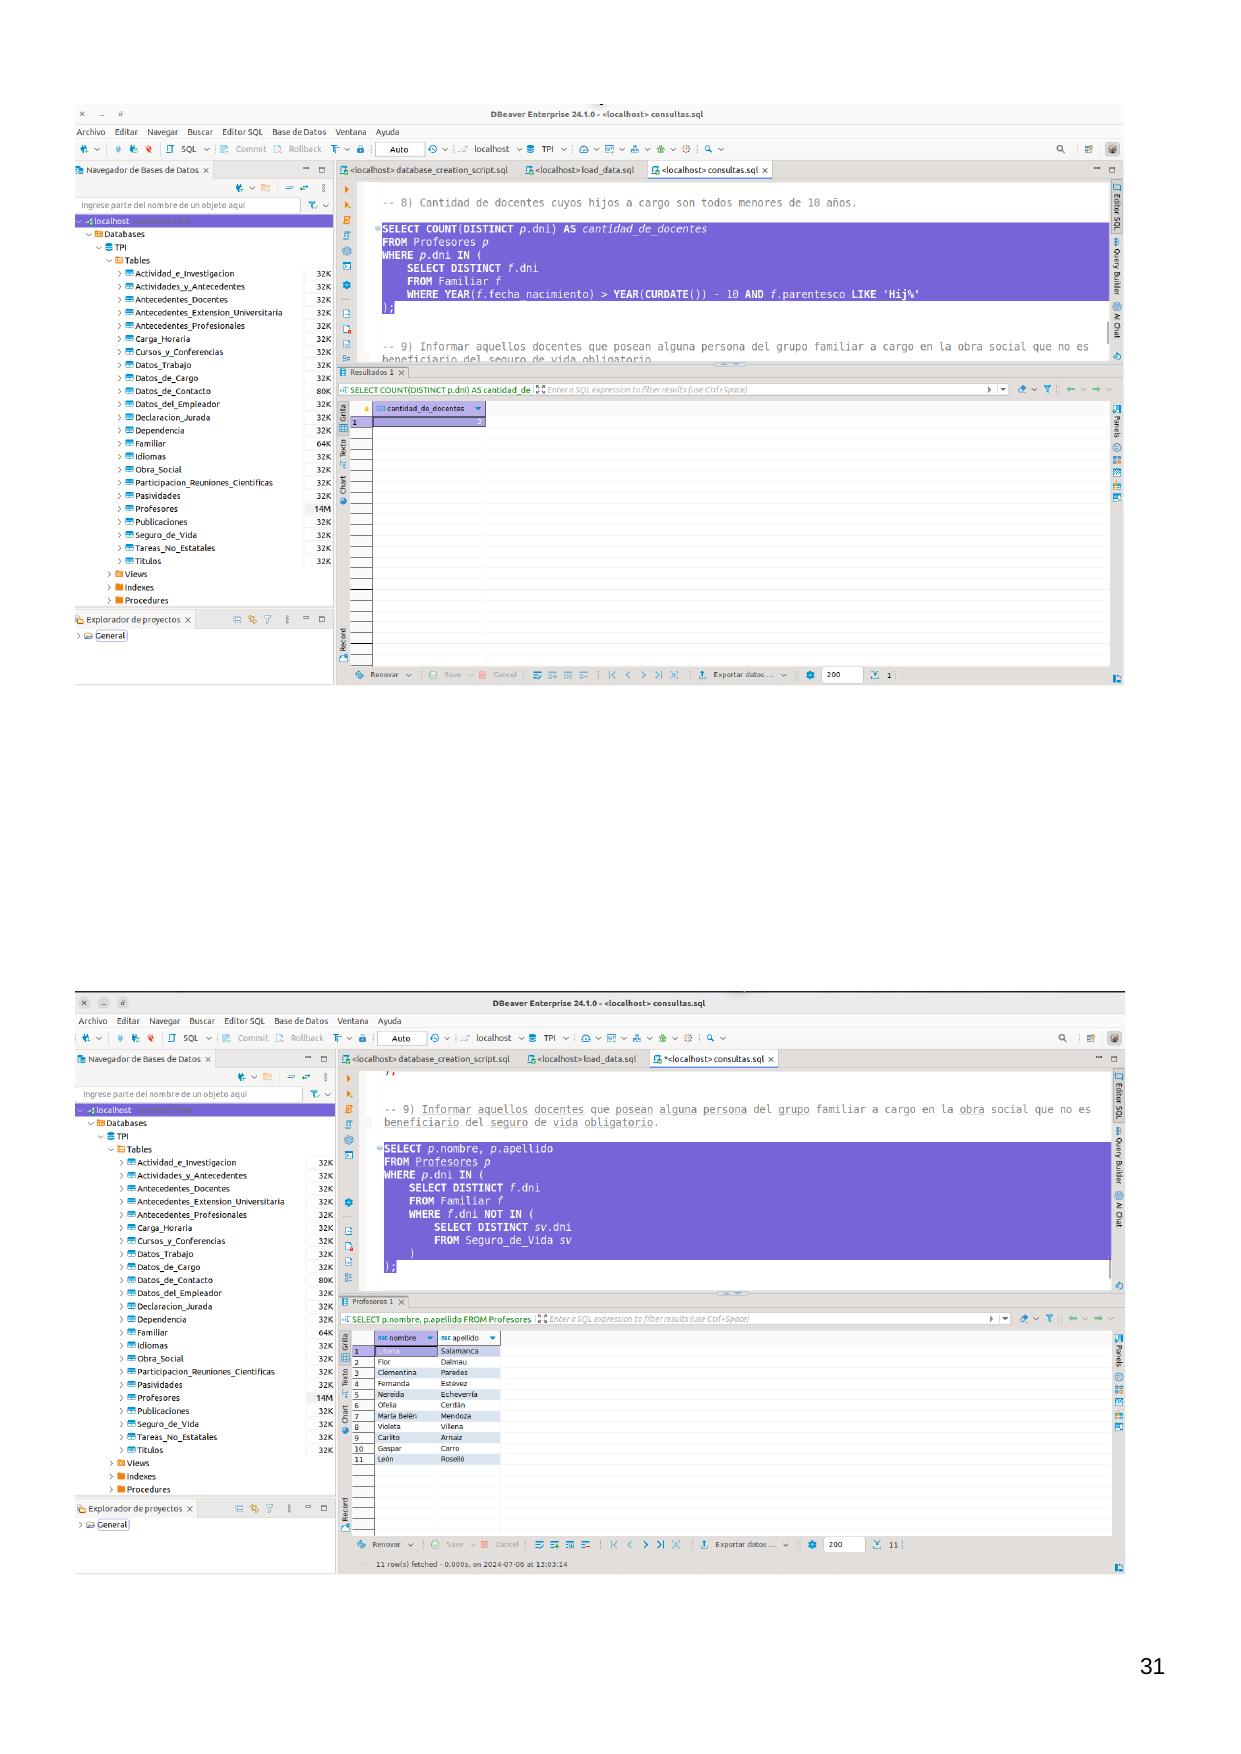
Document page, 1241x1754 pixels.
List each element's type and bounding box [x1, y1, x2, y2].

picture [75, 991, 1125, 1575]
picture [75, 104, 1124, 686]
